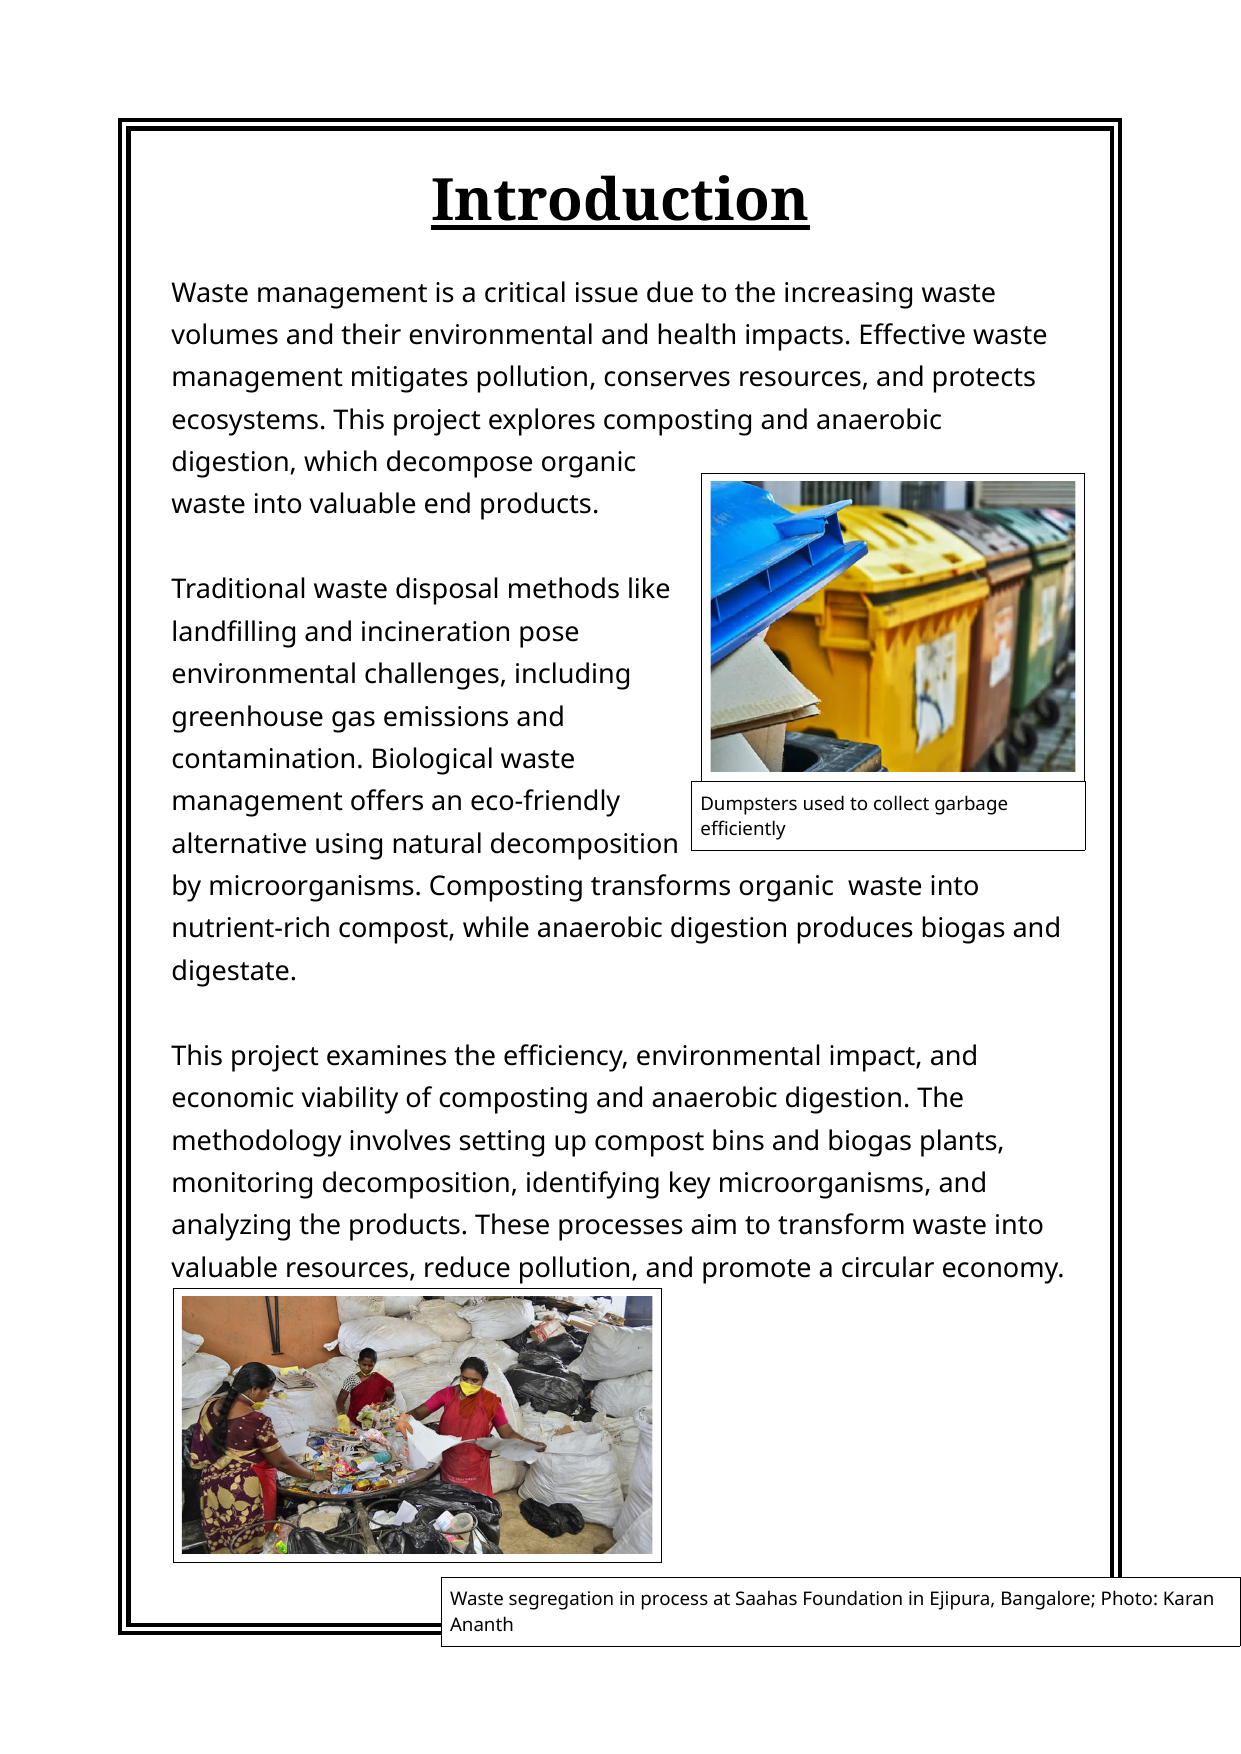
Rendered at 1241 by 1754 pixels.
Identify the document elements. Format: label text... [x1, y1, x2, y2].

text Waste management is a critical issue due to the increasing waste volumes and their environmental and health impacts. Effective waste management mitigates pollution, conserves resources, and protects ecosystems. This project explores composting and anaerobic digestion, which decompose organic waste into valuable end products. Traditional waste disposal methods like landfilling and incineration pose environmental challenges, including greenhouse gas emissions and contamination. Biological waste management offers an eco-friendly alternative using natural decomposition by microorganisms. Composting transforms organic waste into nutrient-rich compost, while anaerobic digestion produces biogas and digestate. This project examines the efficiency, environmental impact, and economic viability of composting and anaerobic digestion. The methodology involves setting up compost bins and biogas plants, monitoring decomposition, identifying key microorganisms, and analyzing the products. These processes aim to transform waste into valuable resources, reduce pollution, and promote a circular economy. [171, 262, 1069, 1285]
text Waste segregation in process at Saahas Foundation in Ejipura, Bangalore; Photo: Karan Ananth [450, 1586, 1231, 1637]
text Waste management is a critical issue due to the increasing waste volumes and their environmental and health impacts. Effective waste management mitigates pollution, conserves resources, and protects ecosystems. This project explores composting and anaerobic digestion, which decompose organic waste into valuable end products. Traditional waste disposal methods like landfilling and incineration pose environmental challenges, including greenhouse gas emissions and contamination. Biological waste management offers an eco-friendly alternative using natural decomposition by microorganisms. Composting transforms organic waste into nutrient-rich compost, while anaerobic digestion produces biogas and digestate. This project examines the efficiency, environmental impact, and economic viability of composting and anaerobic digestion. The methodology involves setting up compost bins and biogas plants, monitoring decomposition, identifying key microorganisms, and analyzing the products. These processes aim to transform waste into valuable resources, reduce pollution, and promote a circular economy. [702, 474, 1084, 781]
text Introduction [134, 158, 1107, 238]
text Waste management is a critical issue due to the increasing waste volumes and their environmental and health impacts. Effective waste management mitigates pollution, conserves resources, and protects ecosystems. This project explores composting and anaerobic digestion, which decompose organic waste into valuable end products. Traditional waste disposal methods like landfilling and incineration pose environmental challenges, including greenhouse gas emissions and contamination. Biological waste management offers an eco-friendly alternative using natural decomposition by microorganisms. Composting transforms organic waste into nutrient-rich compost, while anaerobic digestion produces biogas and digestate. This project examines the efficiency, environmental impact, and economic viability of composting and anaerobic digestion. The methodology involves setting up compost bins and biogas plants, monitoring decomposition, identifying key microorganisms, and analyzing the products. These processes aim to transform waste into valuable resources, reduce pollution, and promote a circular economy. [692, 782, 1085, 850]
text Dumpsters used to collect garbage efficiently [700, 790, 1076, 841]
picture [181, 1296, 653, 1554]
picture [710, 481, 1076, 772]
